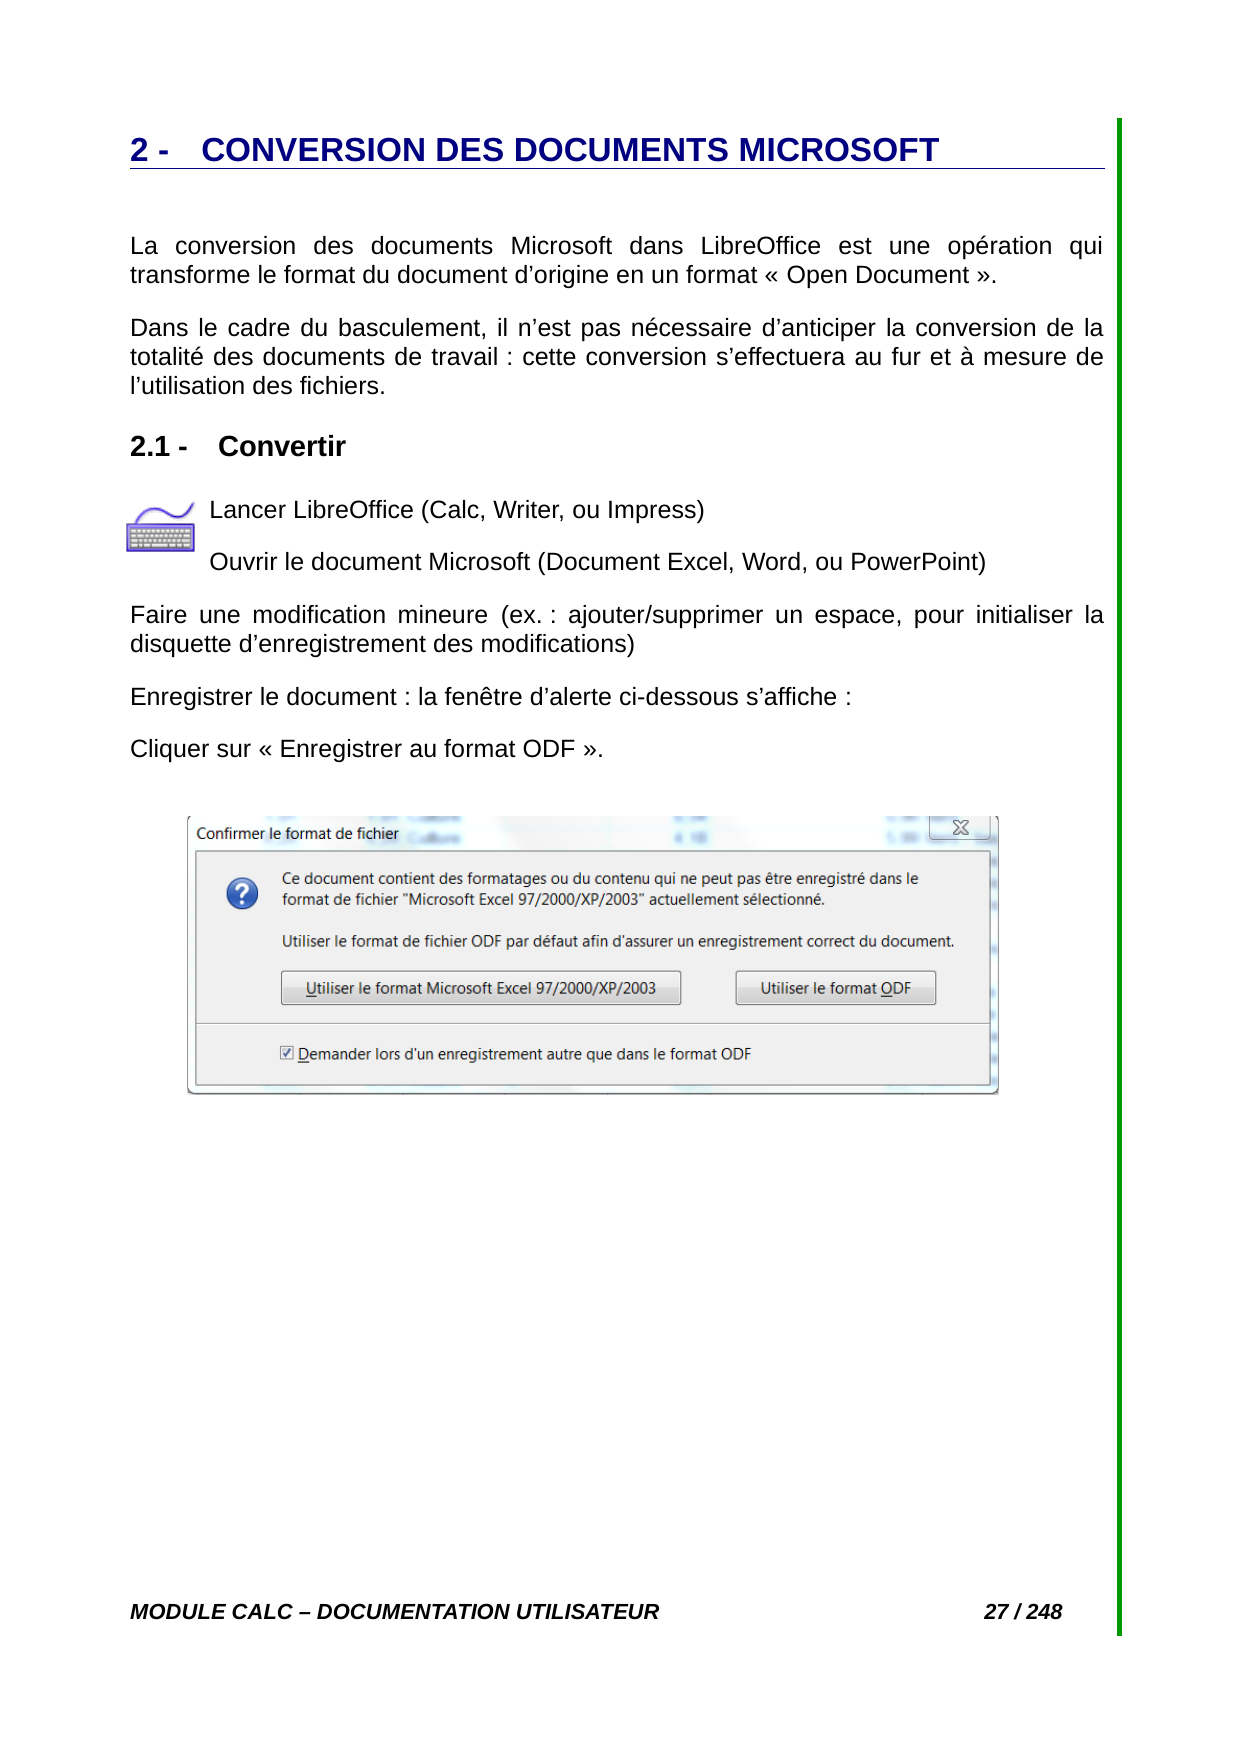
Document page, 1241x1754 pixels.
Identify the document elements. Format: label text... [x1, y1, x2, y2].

picture [187, 816, 999, 1095]
text Faire une modification mineure (ex. : ajouter/supprimer un espace, pour initialiser la disquette d’enregistrement des modifications) [130, 600, 1105, 658]
subtitle conversion des documents Microsoft [130, 130, 1105, 168]
text Dans le cadre du basculement, il n’est pas nécessaire d’anticiper la conversion de la totalité des documents de travail : cette conversion s’effectuera au fur et à mesure de l’utilisation des fichiers. [130, 312, 1105, 399]
subtitle Convertir [130, 429, 1105, 463]
text Ouvrir le document Microsoft (Document Excel, Word, ou PowerPoint) [130, 547, 1105, 576]
picture [122, 491, 198, 566]
text Enregistrer le document : la fenêtre d’alerte ci-dessous s’affiche : [130, 682, 1105, 711]
text La conversion des documents Microsoft dans LibreOffice est une opération qui transforme le format du document d’origine en un format « Open Document ». [130, 231, 1105, 289]
text Cliquer sur « Enregistrer au format ODF ». [130, 734, 1105, 763]
text Lancer LibreOffice (Calc, Writer, ou Impress) [198, 494, 1105, 523]
